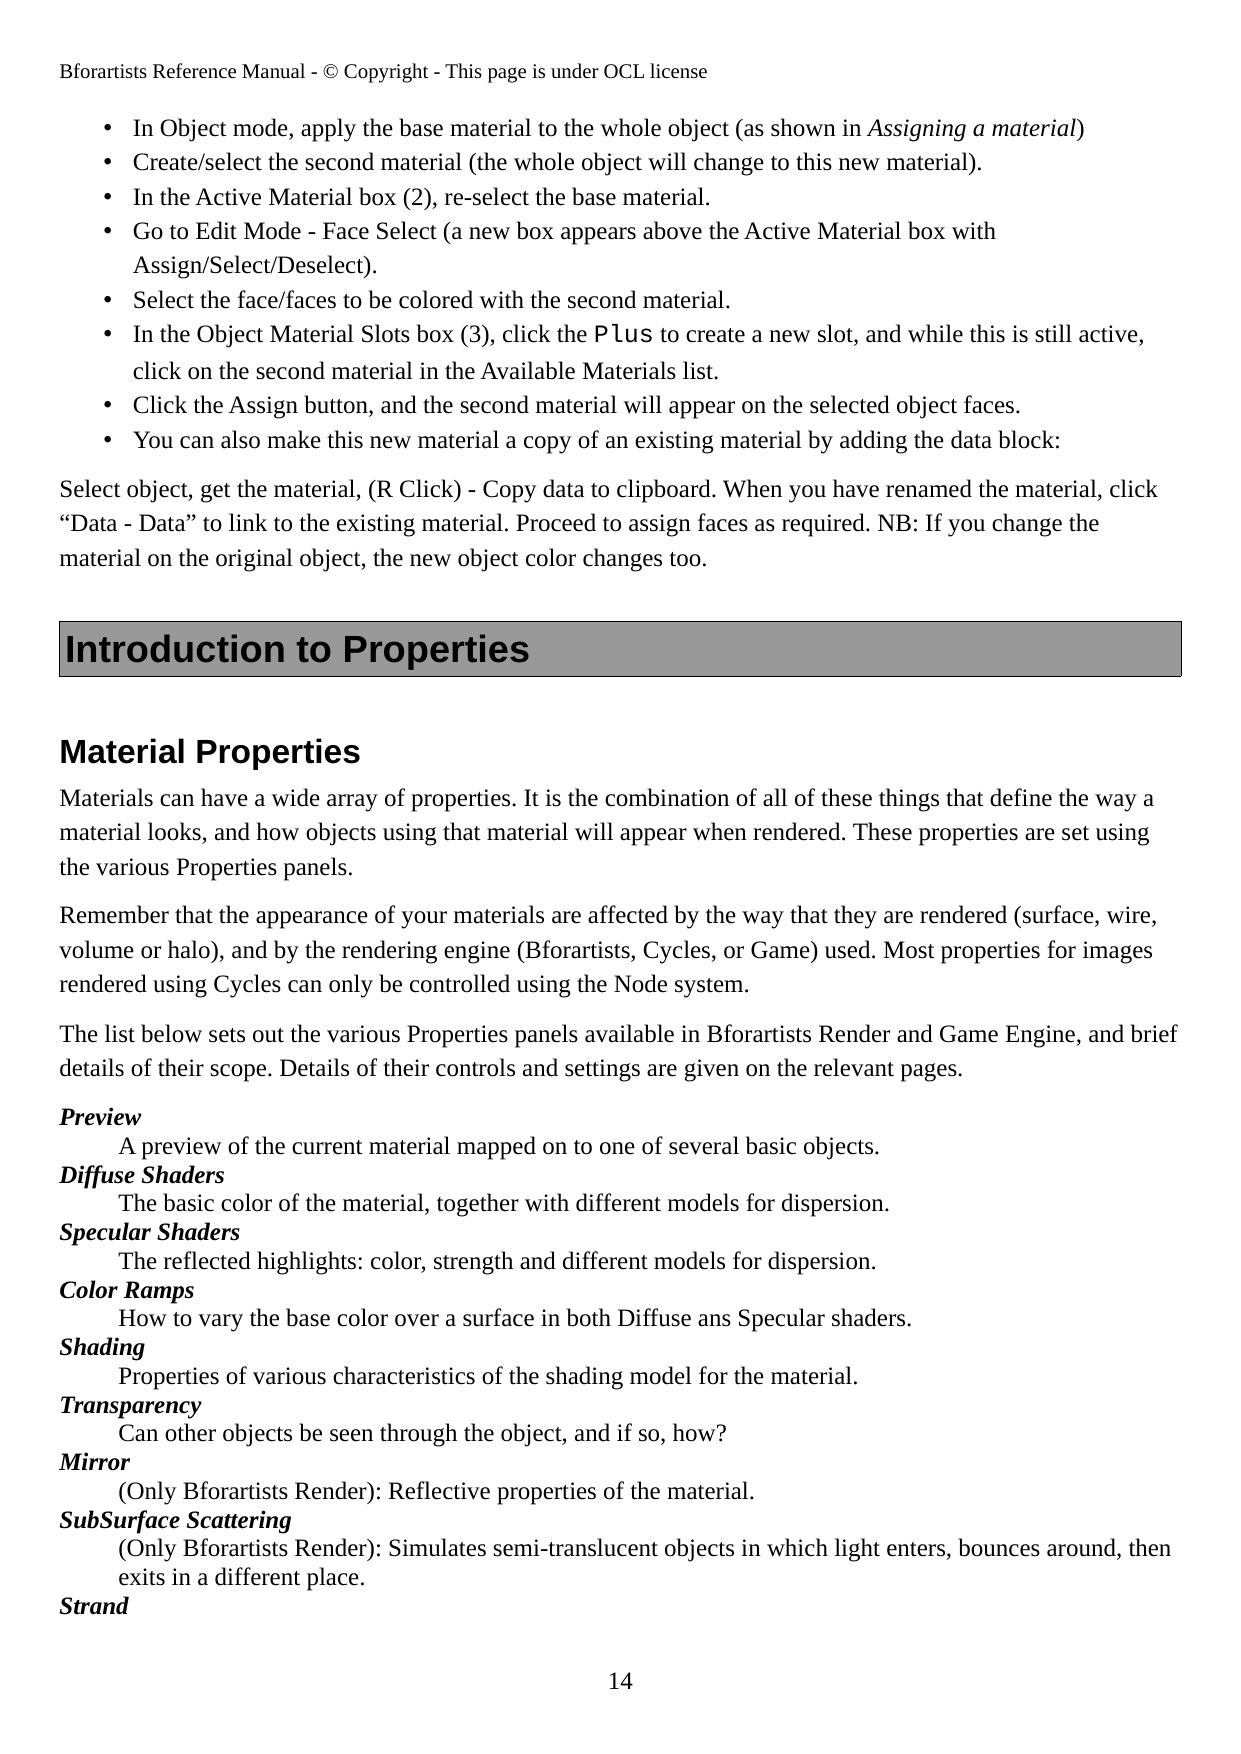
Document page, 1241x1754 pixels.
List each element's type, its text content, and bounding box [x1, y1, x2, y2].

list A preview of the current material mapped on to one of several basic objects. [118, 1131, 1181, 1160]
text Select object, get the material, (R Click) - Copy data to clipboard. When you have renamed the material, click “Data - Data” to link to the existing material. Proceed to assign faces as required. NB: If you change the material on the original object, the new object color changes too. [59, 474, 1181, 572]
text The list below sets out the various Properties panels available in Bforartists Render and Game Engine, and brief details of their scope. Details of their controls and settings are given on the relevant pages. [59, 1019, 1181, 1082]
subtitle Preview [59, 1102, 1181, 1131]
list In Object mode, apply the base material to the whole object (as shown in Assigning a material) [103, 113, 1181, 141]
list (Only Bforartists Render): Reflective properties of the material. [118, 1476, 1181, 1505]
list Click the Assign button, and the second material will appear on the selected object faces. [103, 391, 1181, 419]
subtitle Specular Shaders [59, 1217, 1181, 1246]
subtitle Material Properties [59, 731, 1181, 770]
list Properties of various characteristics of the shading model for the material. [118, 1361, 1181, 1390]
text Remember that the appearance of your materials are affected by the way that they are rendered (surface, wire, volume or halo), and by the rendering engine (Bforartists, Cycles, or Game) used. Most properties for images rendered using Cycles can only be controlled using the Node system. [59, 901, 1181, 998]
list Create/select the second material (the whole object will change to this new material). [103, 147, 1181, 176]
subtitle Strand [59, 1591, 1181, 1620]
list (Only Bforartists Render): Simulates semi-translucent objects in which light enters, bounces around, then exits in a different place. [118, 1533, 1181, 1591]
list In the Active Material box (2), re-select the base material. [103, 182, 1181, 210]
list Can other objects be seen through the object, and if so, how? [118, 1418, 1181, 1447]
list In the Object Material Slots box (3), click the Plus to create a new slot, and while this is still active, click on the second material in the Available Materials list. [103, 319, 1181, 385]
list The basic color of the material, together with different models for dispersion. [118, 1188, 1181, 1217]
subtitle Shading [59, 1332, 1181, 1361]
text Materials can have a wide array of properties. It is the combination of all of these things that define the way a material looks, and how objects using that material will appear when rendered. These properties are set using the various Properties panels. [59, 783, 1181, 880]
subtitle Transparency [59, 1390, 1181, 1418]
table_header Introduction to Properties [60, 622, 1181, 676]
list You can also make this new material a copy of an existing material by adding the data block: [103, 425, 1181, 454]
list Go to Edit Mode - Face Select (a new box appears above the Active Material box with Assign/Select/Deselect). [103, 216, 1181, 279]
subtitle Color Ramps [59, 1275, 1181, 1303]
list Select the face/faces to be colored with the second material. [103, 285, 1181, 314]
list How to vary the base color over a surface in both Diffuse ans Specular shaders. [118, 1303, 1181, 1332]
subtitle SubSurface Scattering [59, 1505, 1181, 1533]
subtitle Mirror [59, 1447, 1181, 1476]
list The reflected highlights: color, strength and different models for dispersion. [118, 1246, 1181, 1275]
subtitle Diffuse Shaders [59, 1160, 1181, 1188]
